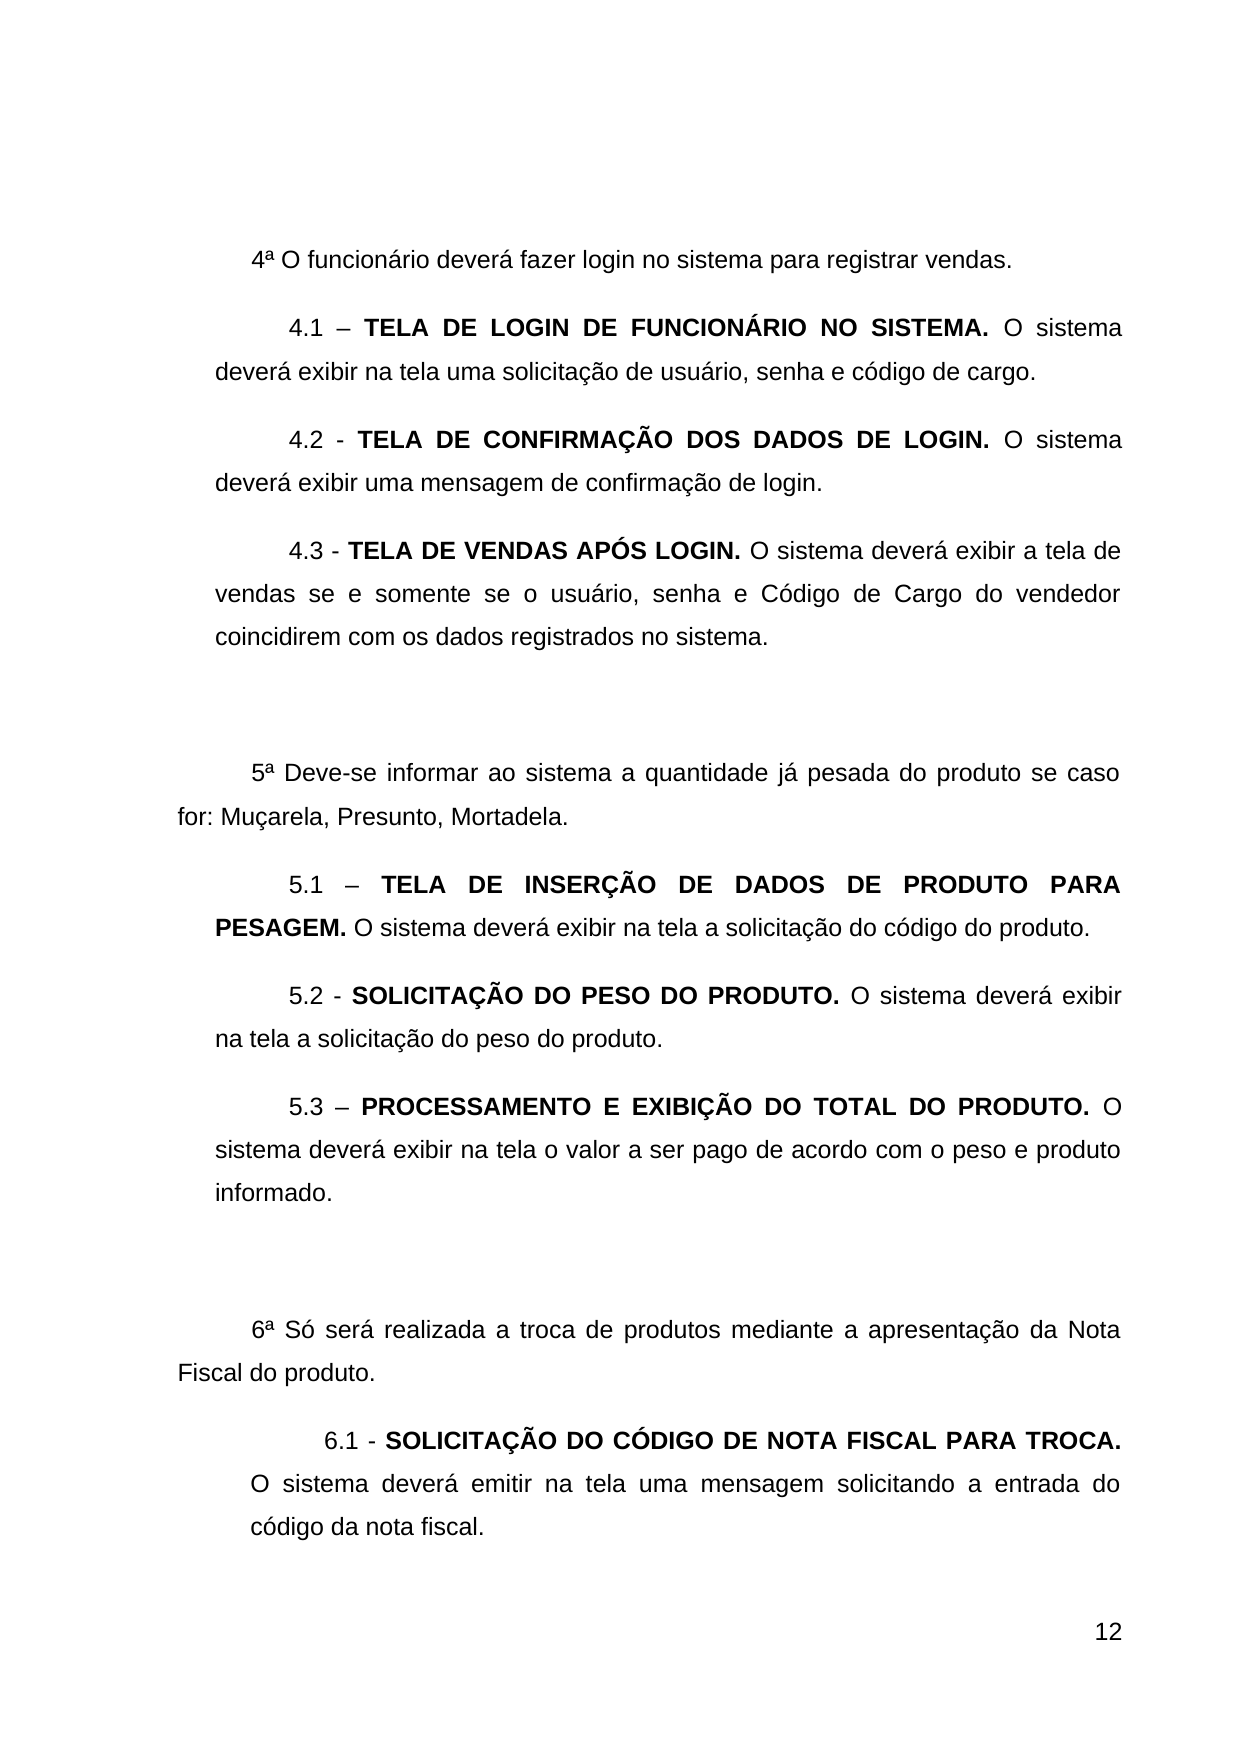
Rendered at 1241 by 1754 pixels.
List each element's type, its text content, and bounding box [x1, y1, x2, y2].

text 5.2 - SOLICITAÇÃO DO PESO DO PRODUTO. O sistema deverá exibir na tela a solicitação do peso do produto. [215, 981, 1122, 1053]
text 5.1 – TELA DE INSERÇÃO DE DADOS DE PRODUTO PARA PESAGEM. O sistema deverá exibir na tela a solicitação do código do produto. [215, 870, 1122, 942]
text 4ª O funcionário deverá fazer login no sistema para registrar vendas. [177, 245, 1122, 274]
text 4.2 - TELA DE CONFIRMAÇÃO DOS DADOS DE LOGIN. O sistema deverá exibir uma mensagem de confirmação de login. [215, 425, 1122, 497]
text 5.3 – PROCESSAMENTO E EXIBIÇÃO DO TOTAL DO PRODUTO. O sistema deverá exibir na tela o valor a ser pago de acordo com o peso e produto informado. [215, 1092, 1122, 1207]
text 4.1 – TELA DE LOGIN DE FUNCIONÁRIO NO SISTEMA. O sistema deverá exibir na tela uma solicitação de usuário, senha e código de cargo. [215, 313, 1122, 385]
text 5ª Deve-se informar ao sistema a quantidade já pesada do produto se caso for: Muçarela, Presunto, Mortadela. [177, 758, 1122, 830]
text 6ª Só será realizada a troca de produtos mediante a apresentação da Nota Fiscal do produto. [177, 1315, 1122, 1387]
text 6.1 - SOLICITAÇÃO DO CÓDIGO DE NOTA FISCAL PARA TROCA. O sistema deverá emitir na tela uma mensagem solicitando a entrada do código da nota fiscal. [250, 1426, 1122, 1541]
text 4.3 - TELA DE VENDAS APÓS LOGIN. O sistema deverá exibir a tela de vendas se e somente se o usuário, senha e Código de Cargo do vendedor coincidirem com os dados registrados no sistema. [215, 536, 1122, 651]
